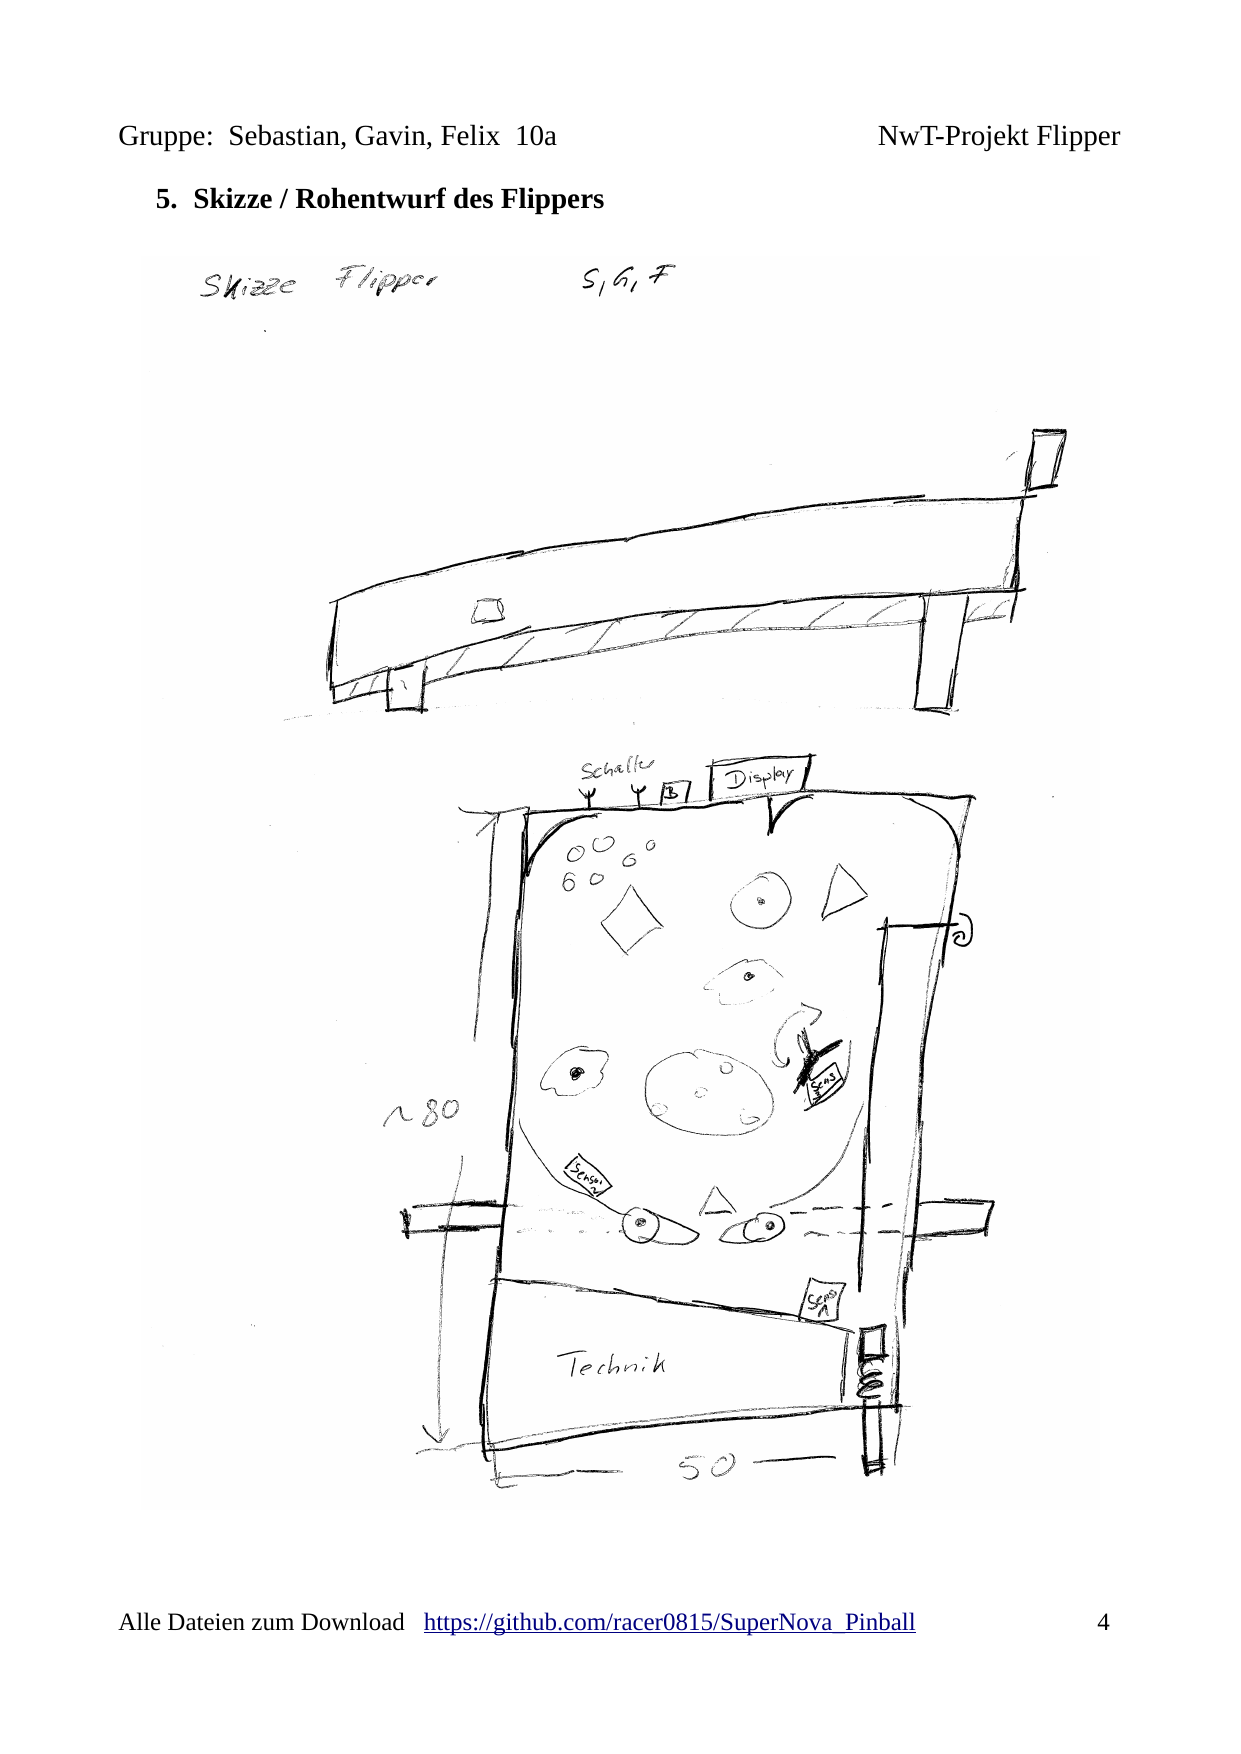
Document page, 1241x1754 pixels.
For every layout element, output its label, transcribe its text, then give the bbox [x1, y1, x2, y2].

picture [140, 256, 1100, 1510]
list Skizze / Rohentwurf des Flippers [156, 181, 1122, 215]
